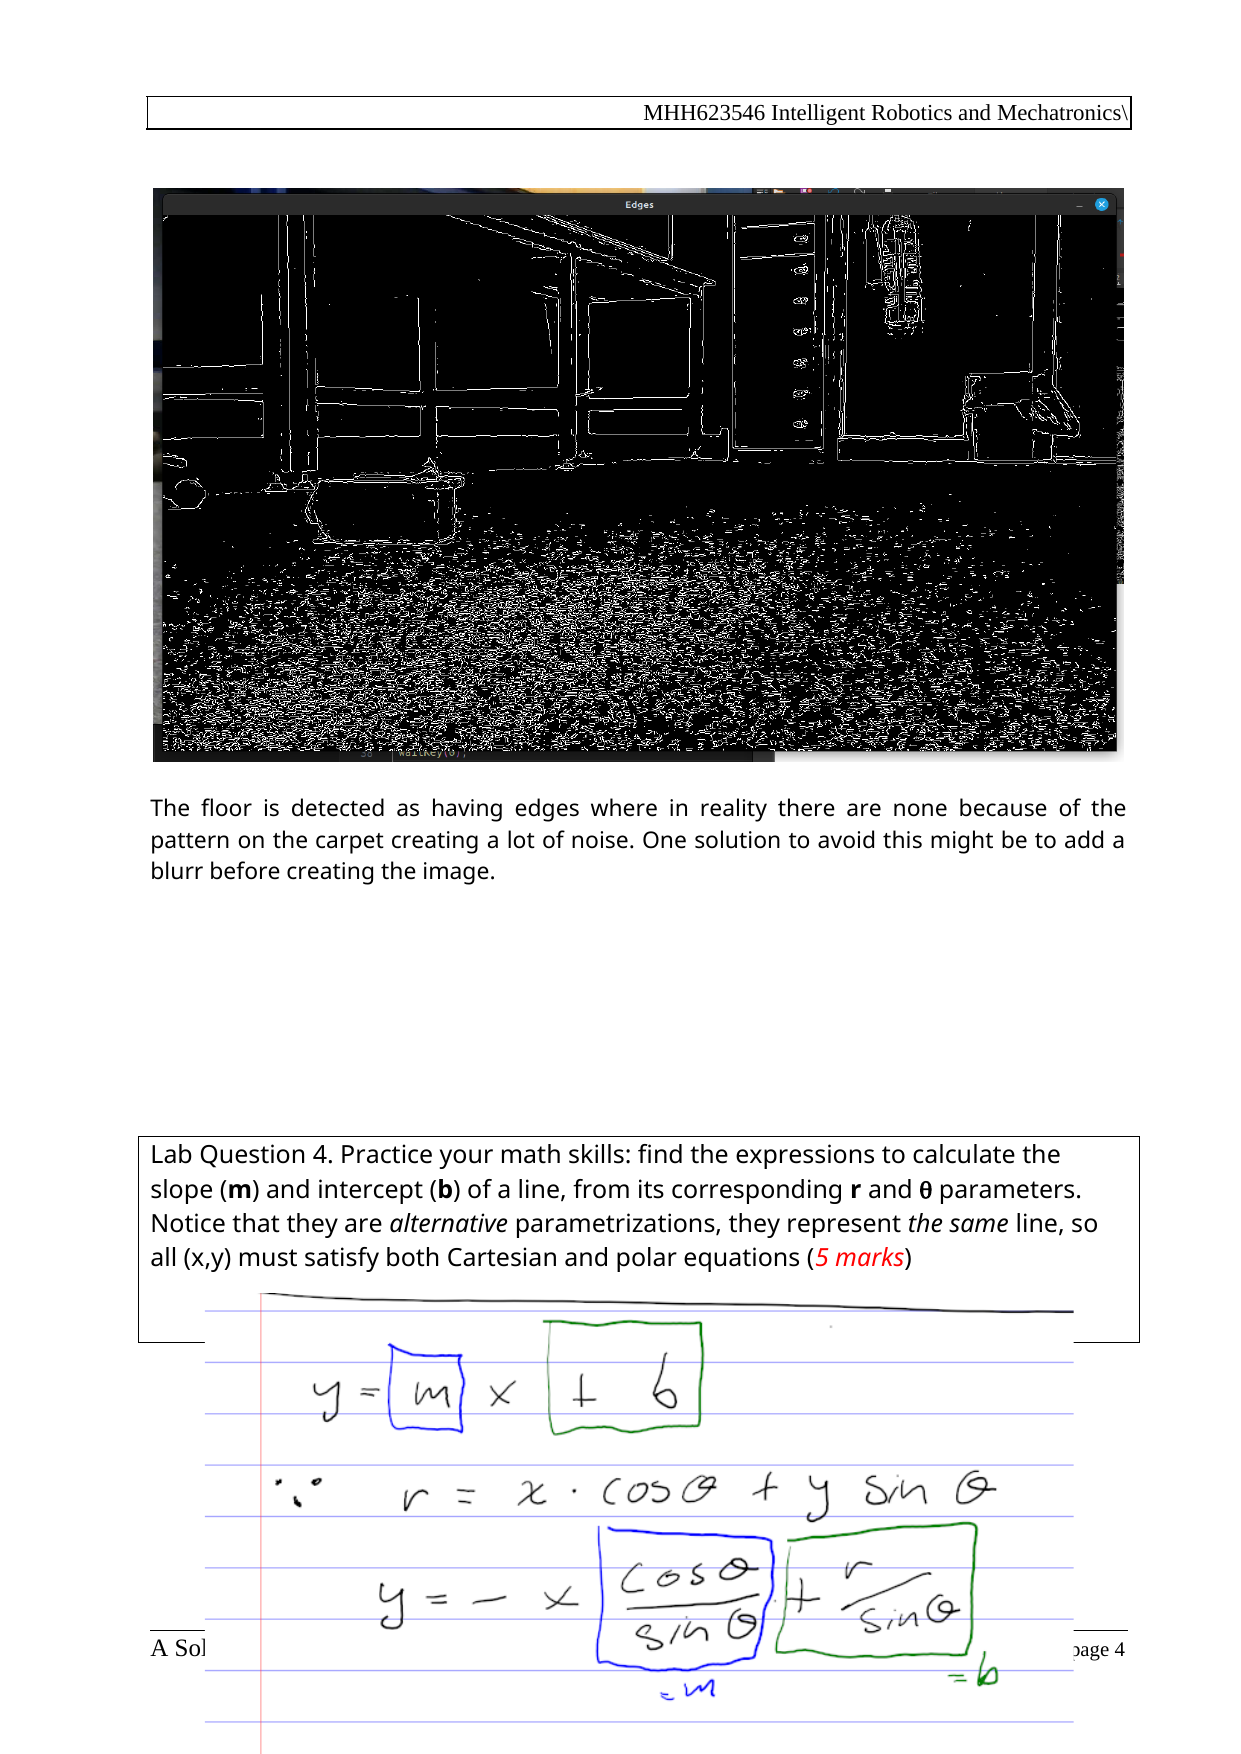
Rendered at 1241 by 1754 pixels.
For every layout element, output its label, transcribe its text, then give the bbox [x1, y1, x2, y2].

table_header Lab Question 4. Practice your math skills: find the expressions to calculate the slope (m) and intercept (b) of a line, from its corresponding r and  parameters. Notice that they are alternative parametrizations, they represent the same line, so all (x,y) must satisfy both Cartesian and polar equations (5 marks) [139, 1137, 1139, 1342]
picture [204, 1293, 1074, 1754]
picture [153, 188, 229, 423]
text The floor is detected as having edges where in reality there are none because of the pattern on the carpet creating a lot of noise. One solution to avoid this might be to add a blurr before creating the image. [150, 792, 1128, 886]
